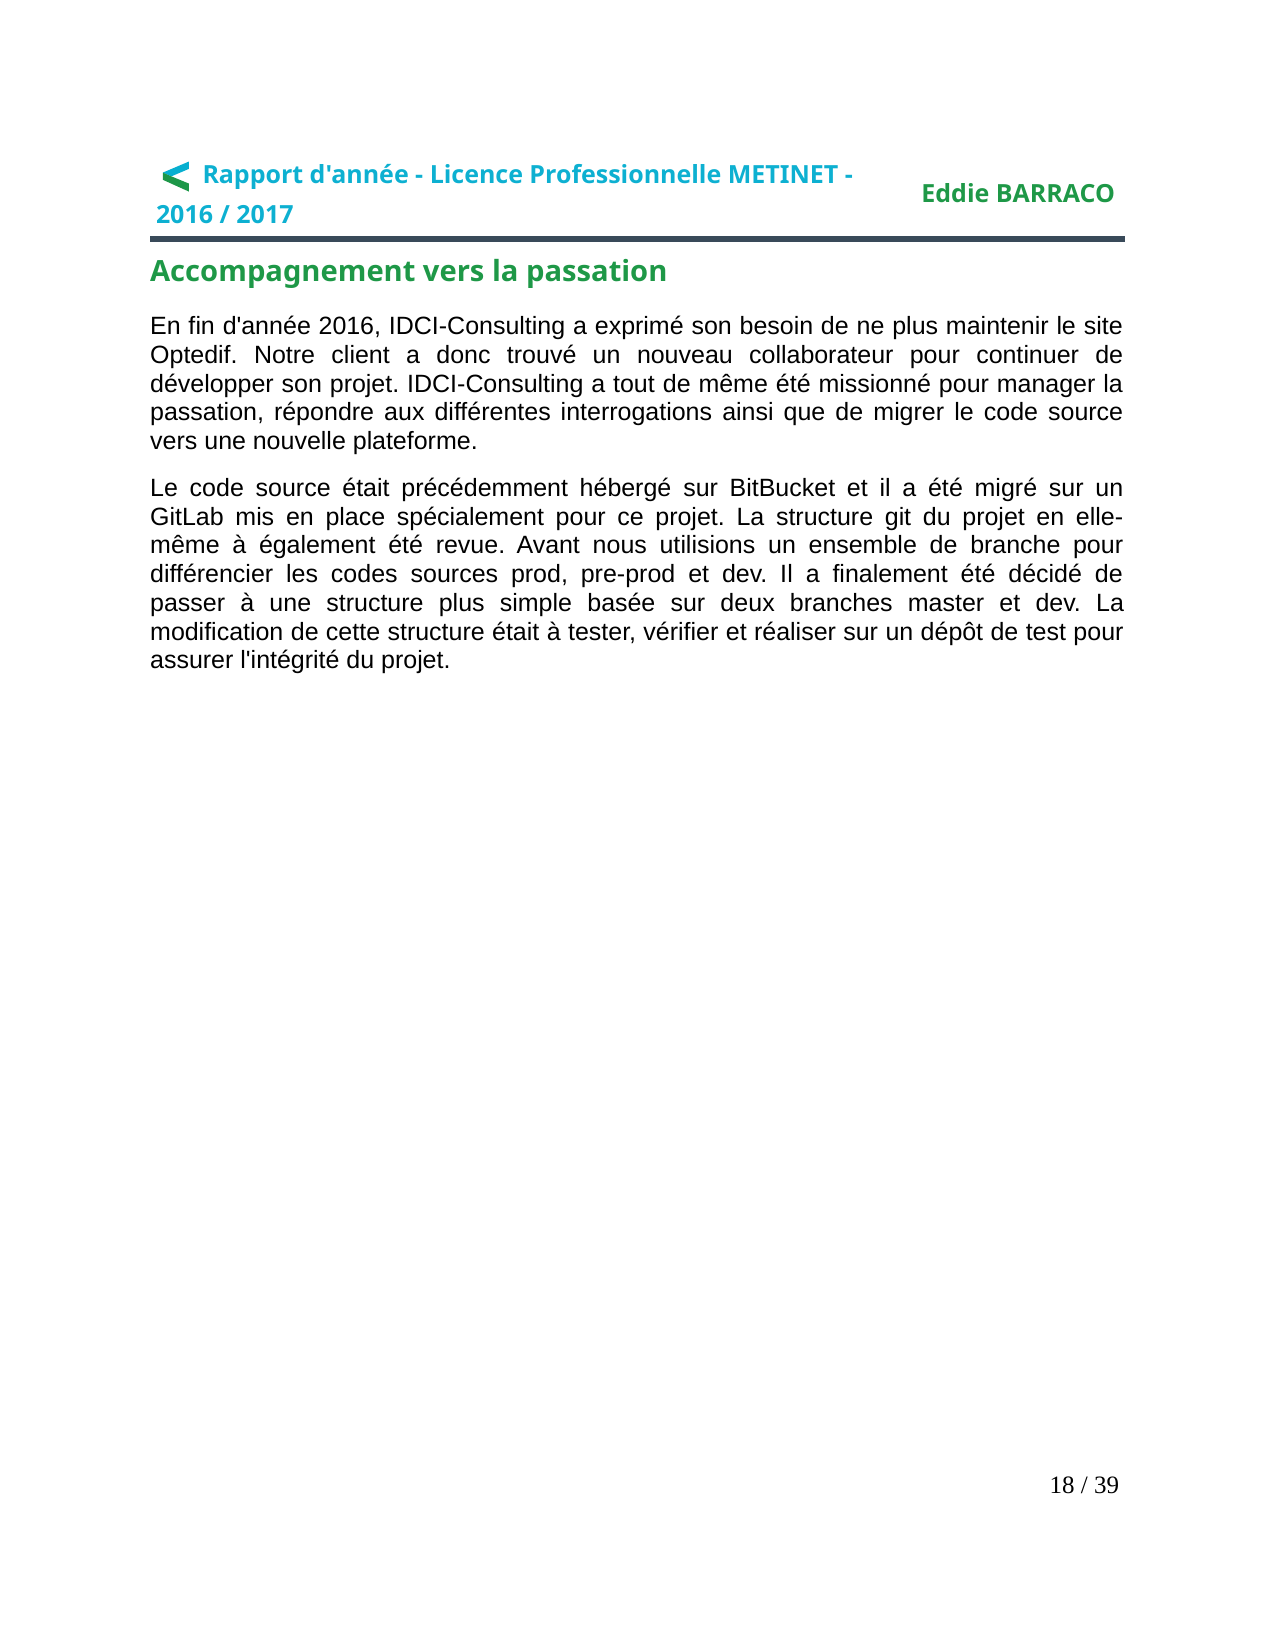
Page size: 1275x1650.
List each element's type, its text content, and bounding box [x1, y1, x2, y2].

text Le code source était précédemment hébergé sur BitBucket et il a été migré sur un GitLab mis en place spécialement pour ce projet. La structure git du projet en elle-même à également été revue. Avant nous utilisions un ensemble de branche pour différencier les codes sources prod, pre-prod et dev. Il a finalement été décidé de passer à une structure plus simple basée sur deux branches master et dev. La modification de cette structure était à tester, vérifier et réaliser sur un dépôt de test pour assurer l'intégrité du projet. [150, 473, 1125, 674]
subtitle Accompagnement vers la passation [150, 250, 1125, 290]
text En fin d'année 2016, IDCI-Consulting a exprimé son besoin de ne plus maintenir le site Optedif. Notre client a donc trouvé un nouveau collaborateur pour continuer de développer son projet. IDCI-Consulting a tout de même été missionné pour manager la passation, répondre aux différentes interrogations ainsi que de migrer le code source vers une nouvelle plateforme. [150, 311, 1125, 455]
